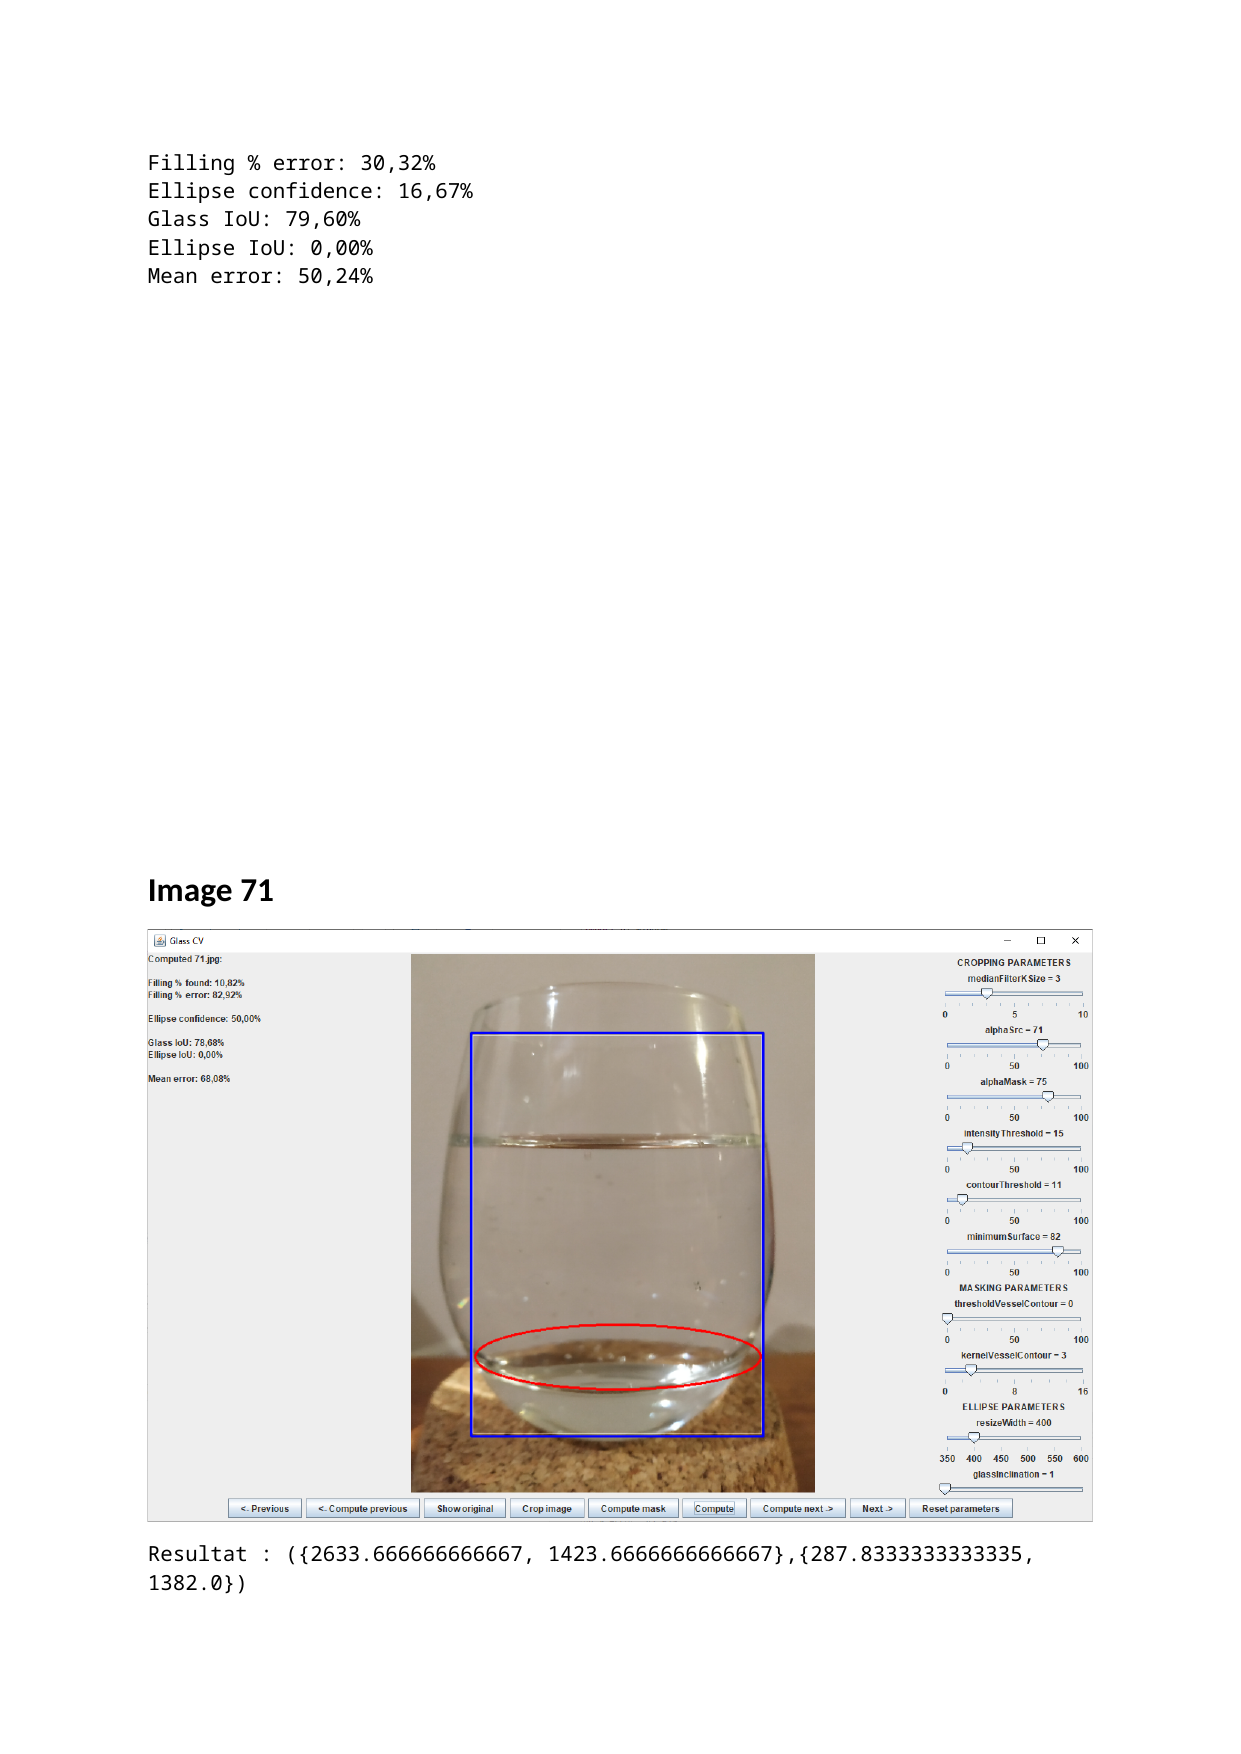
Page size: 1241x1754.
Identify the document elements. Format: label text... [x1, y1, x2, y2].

text Mean error: 50,24% [148, 261, 1093, 290]
text Resultat : ({2633.666666666667, 1423.6666666666667},{287.8333333333335, 1382.0}) [148, 1539, 1093, 1596]
text Glass IoU: 79,60% [148, 204, 1093, 233]
text Ellipse IoU: 0,00% [148, 233, 1093, 261]
text Image 71 [148, 869, 1093, 910]
text Filling % error: 30,32% [148, 148, 1093, 176]
text Ellipse confidence: 16,67% [148, 176, 1093, 204]
